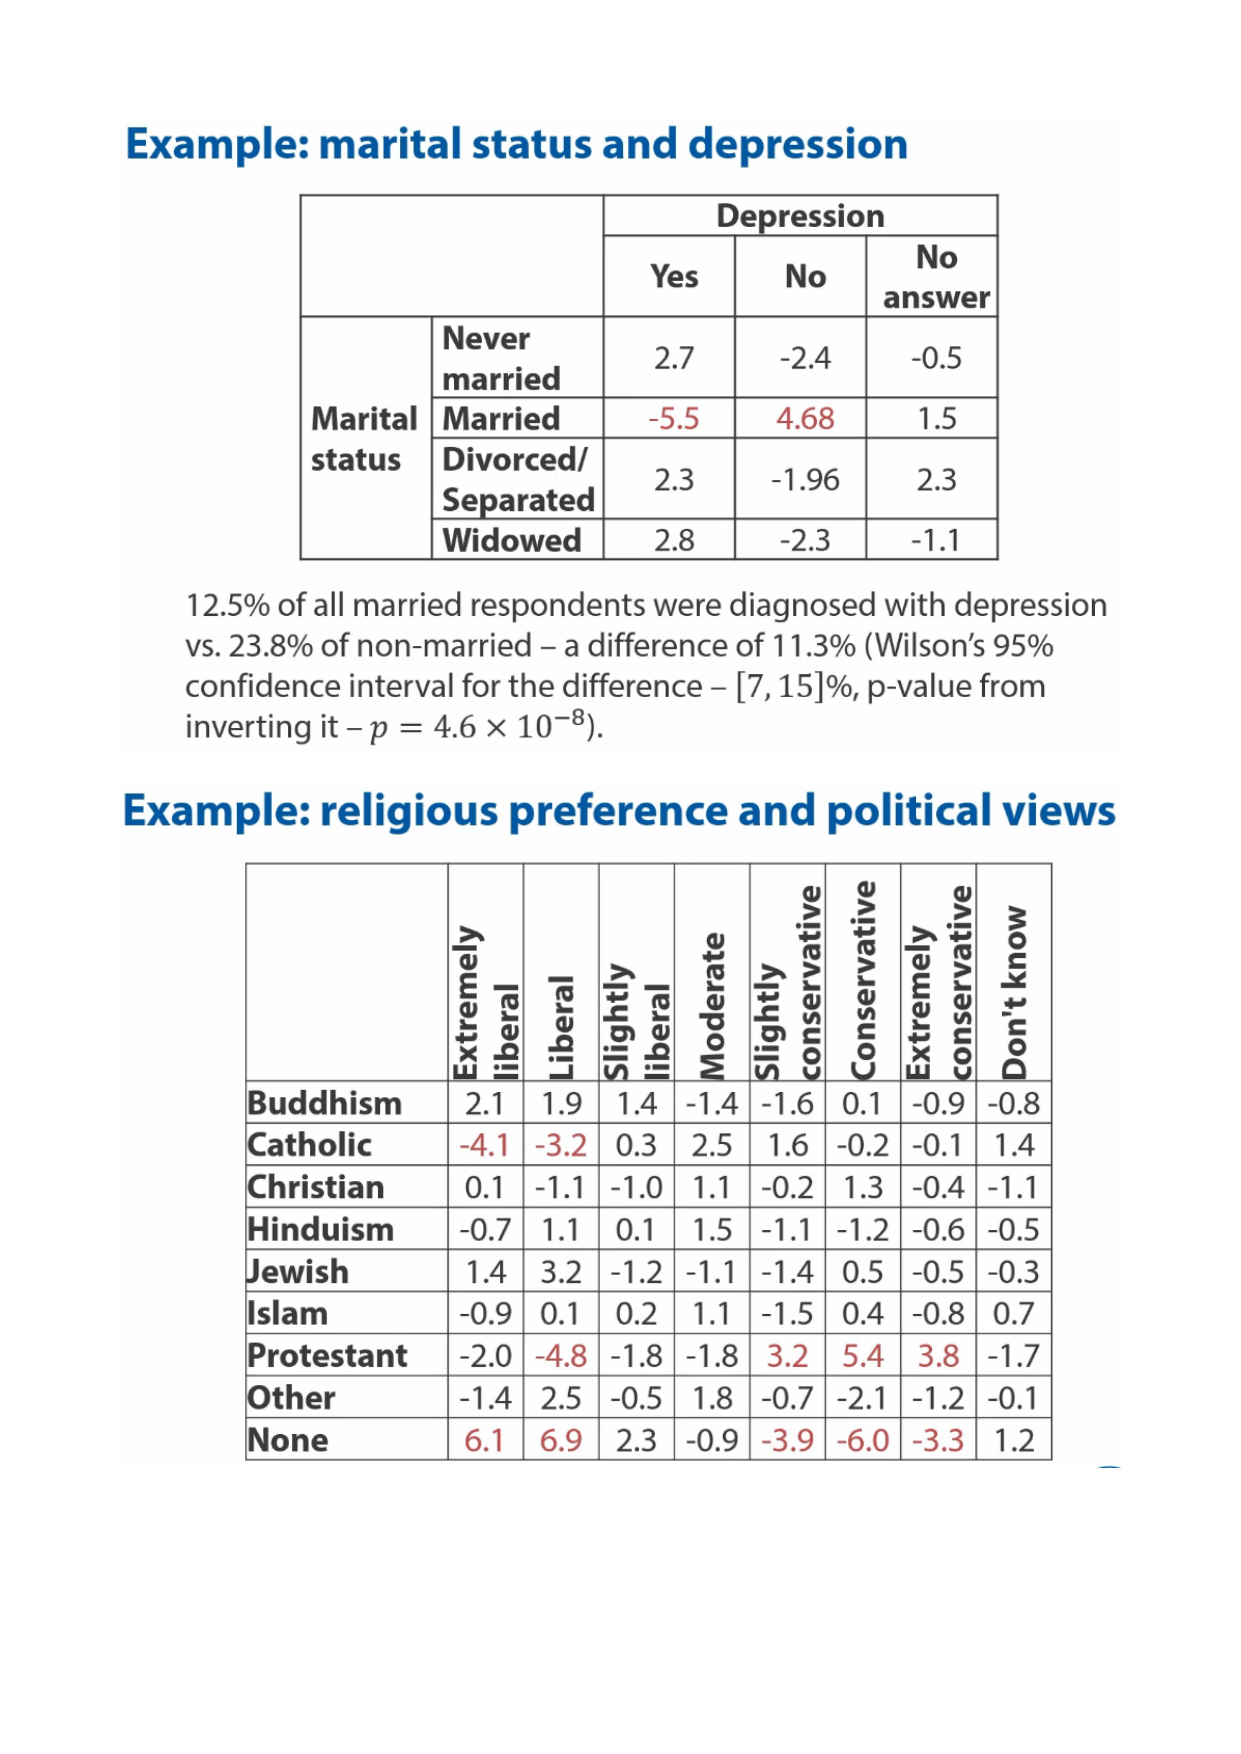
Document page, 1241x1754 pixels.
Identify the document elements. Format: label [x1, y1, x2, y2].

picture [118, 118, 1123, 753]
picture [118, 785, 1123, 1468]
